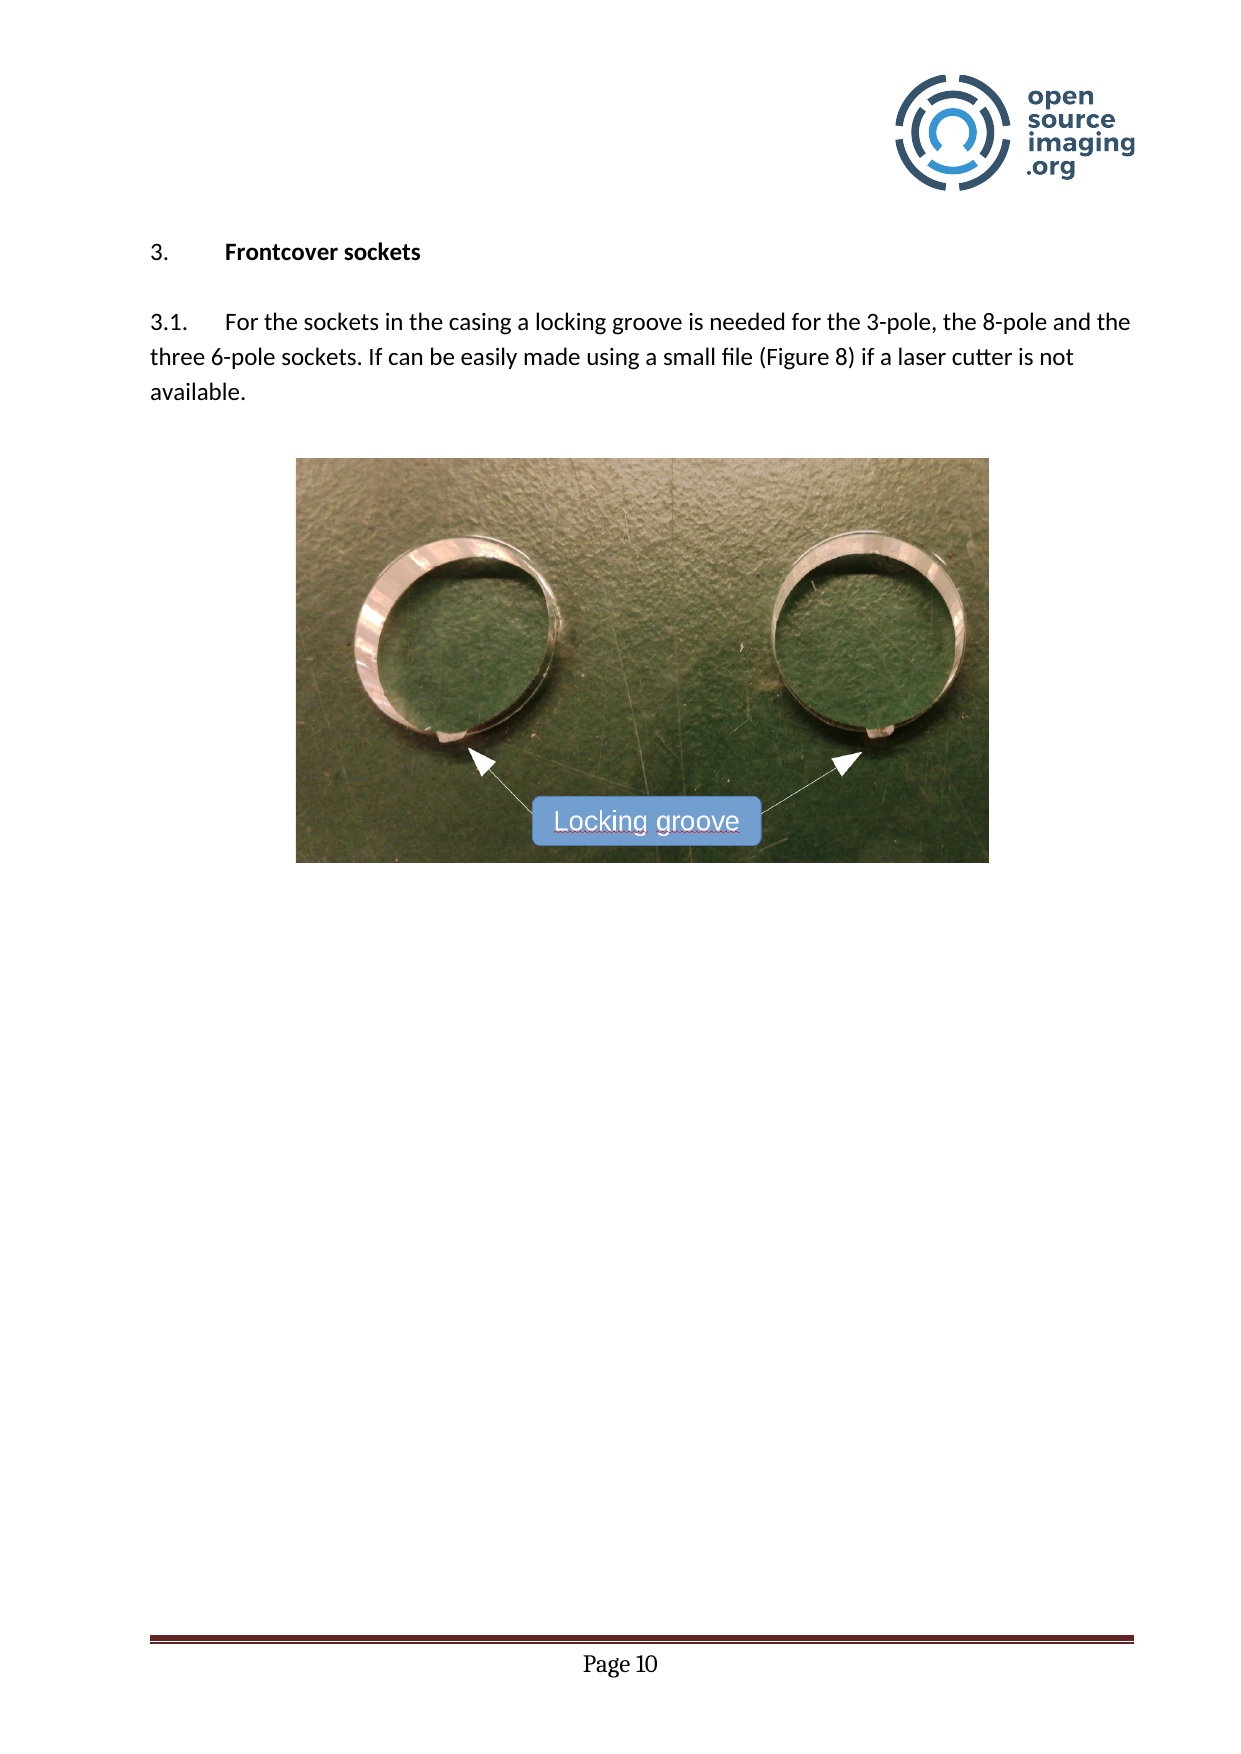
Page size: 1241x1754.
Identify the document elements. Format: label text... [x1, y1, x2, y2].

picture [895, 75, 1135, 191]
picture [295, 458, 989, 863]
list For the sockets in the casing a locking groove is needed for the 3-pole, the 8-pole and the three 6-pole sockets. If can be easily made using a small file (Figure 8) if a laser cutter is not available. [150, 306, 1134, 407]
list Frontcover sockets [150, 236, 1134, 267]
